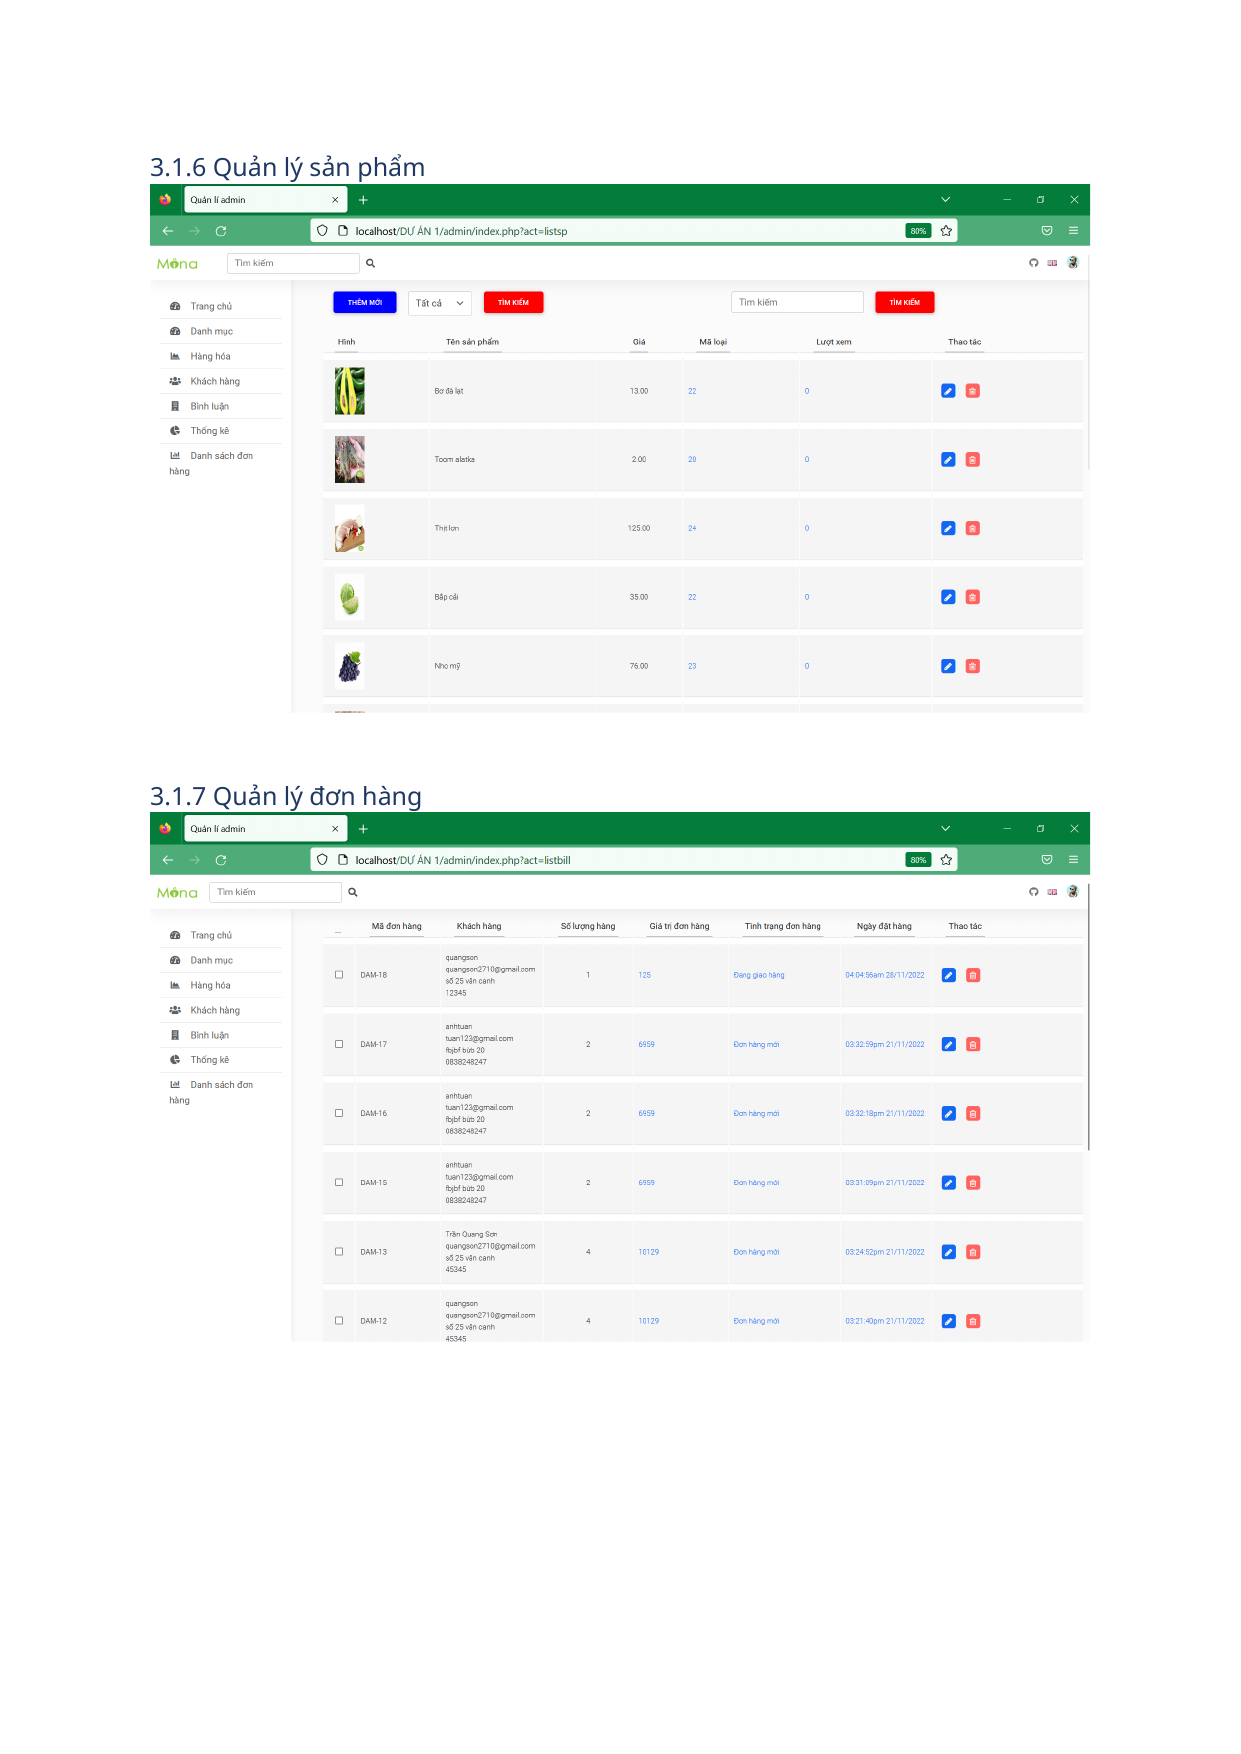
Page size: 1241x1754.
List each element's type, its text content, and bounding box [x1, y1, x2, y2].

subtitle 3.1.7 Quản lý đơn hàng [150, 778, 1090, 812]
subtitle 3.1.6 Quản lý sản phẩm [150, 150, 1090, 184]
